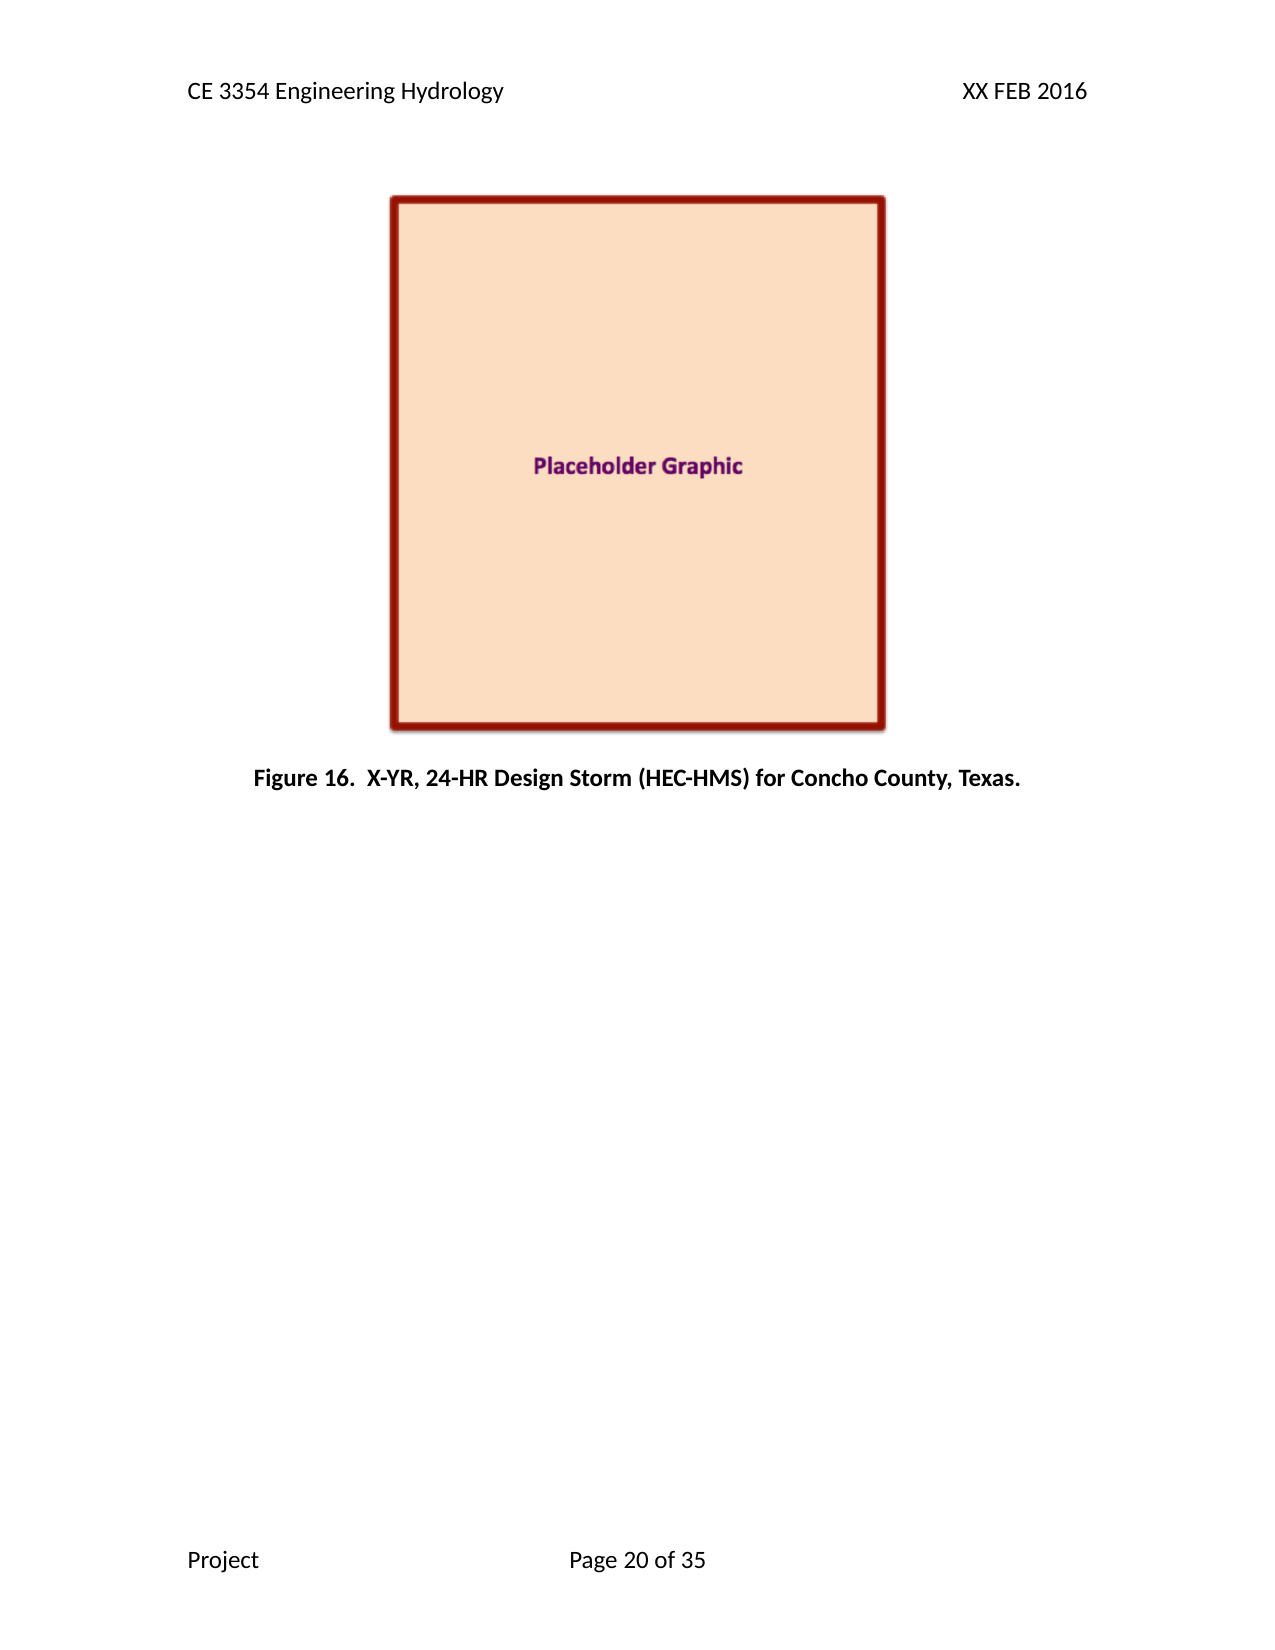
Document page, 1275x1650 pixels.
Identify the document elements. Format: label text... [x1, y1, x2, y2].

text Figure 16. X-YR, 24-HR Design Storm (HEC-HMS) for Concho County, Texas. [187, 762, 1087, 793]
picture [370, 150, 903, 748]
